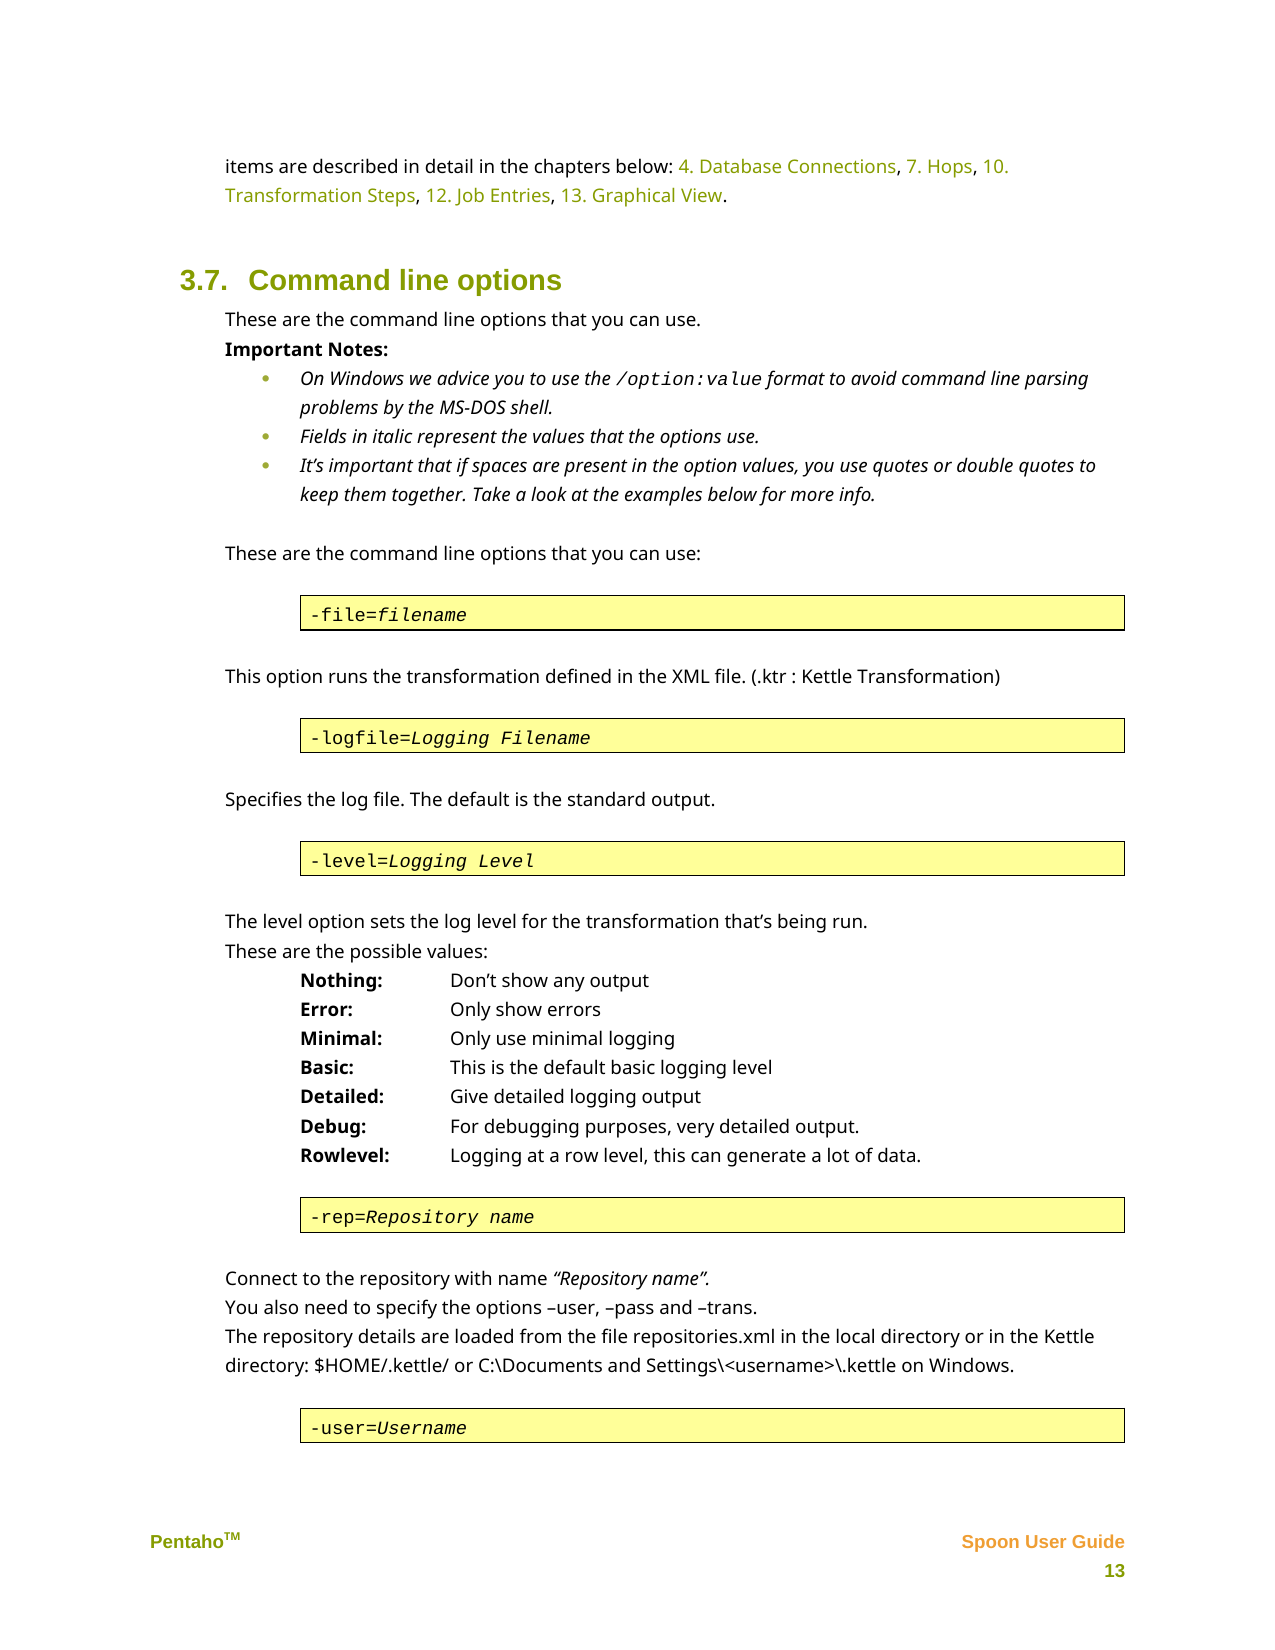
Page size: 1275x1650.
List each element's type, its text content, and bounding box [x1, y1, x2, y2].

text -file=filename [301, 596, 1124, 629]
text -rep=Repository name [301, 1198, 1124, 1232]
text -user=Username [301, 1409, 1124, 1442]
text Detailed: Give detailed logging output [225, 1081, 1125, 1110]
text These are the possible values: [225, 935, 1125, 964]
text These are the command line options that you can use: [225, 537, 1125, 566]
text Error: Only show errors [300, 993, 1125, 1022]
list On Windows we advice you to use the /option:value format to avoid command line parsing problems by the MS-DOS shell. [262, 362, 1125, 420]
text -level=Logging Level [301, 842, 1124, 875]
text Nothing: Don’t show any output [300, 964, 1125, 993]
text Minimal: Only use minimal logging [300, 1022, 1125, 1051]
text The level option sets the log level for the transformation that’s being run. [225, 906, 1125, 935]
text The repository details are loaded from the file repositories.xml in the local directory or in the Kettle directory: $HOME/.kettle/ or C:\Documents and Settings\<username>\.kettle on Windows. [225, 1320, 1125, 1378]
text These are the command line options that you can use. [225, 303, 1125, 333]
text Specifies the log file. The default is the standard output. [225, 783, 1125, 812]
text Rowlevel: Logging at a row level, this can generate a lot of data. [225, 1139, 1125, 1168]
text Connect to the repository with name “Repository name”. [225, 1262, 1125, 1291]
text items are described in detail in the chapters below: 4. Database Connections, 7. Hops, 10. Transformation Steps, 12. Job Entries, 13. Graphical View. [225, 150, 1125, 208]
subtitle Command line options [179, 262, 1125, 297]
text Debug: For debugging purposes, very detailed output. [225, 1110, 1125, 1139]
list It’s important that if spaces are present in the option values, you use quotes or double quotes to keep them together. Take a look at the examples below for more info. [262, 449, 1125, 508]
text -logfile=Logging Filename [301, 719, 1124, 752]
text Important Notes: [225, 333, 1125, 362]
text Basic: This is the default basic logging level [225, 1051, 1125, 1081]
text You also need to specify the options –user, –pass and –trans. [225, 1291, 1125, 1320]
text This option runs the transformation defined in the XML file. (.ktr : Kettle Transformation) [225, 660, 1125, 689]
list Fields in italic represent the values that the options use. [262, 420, 1125, 449]
